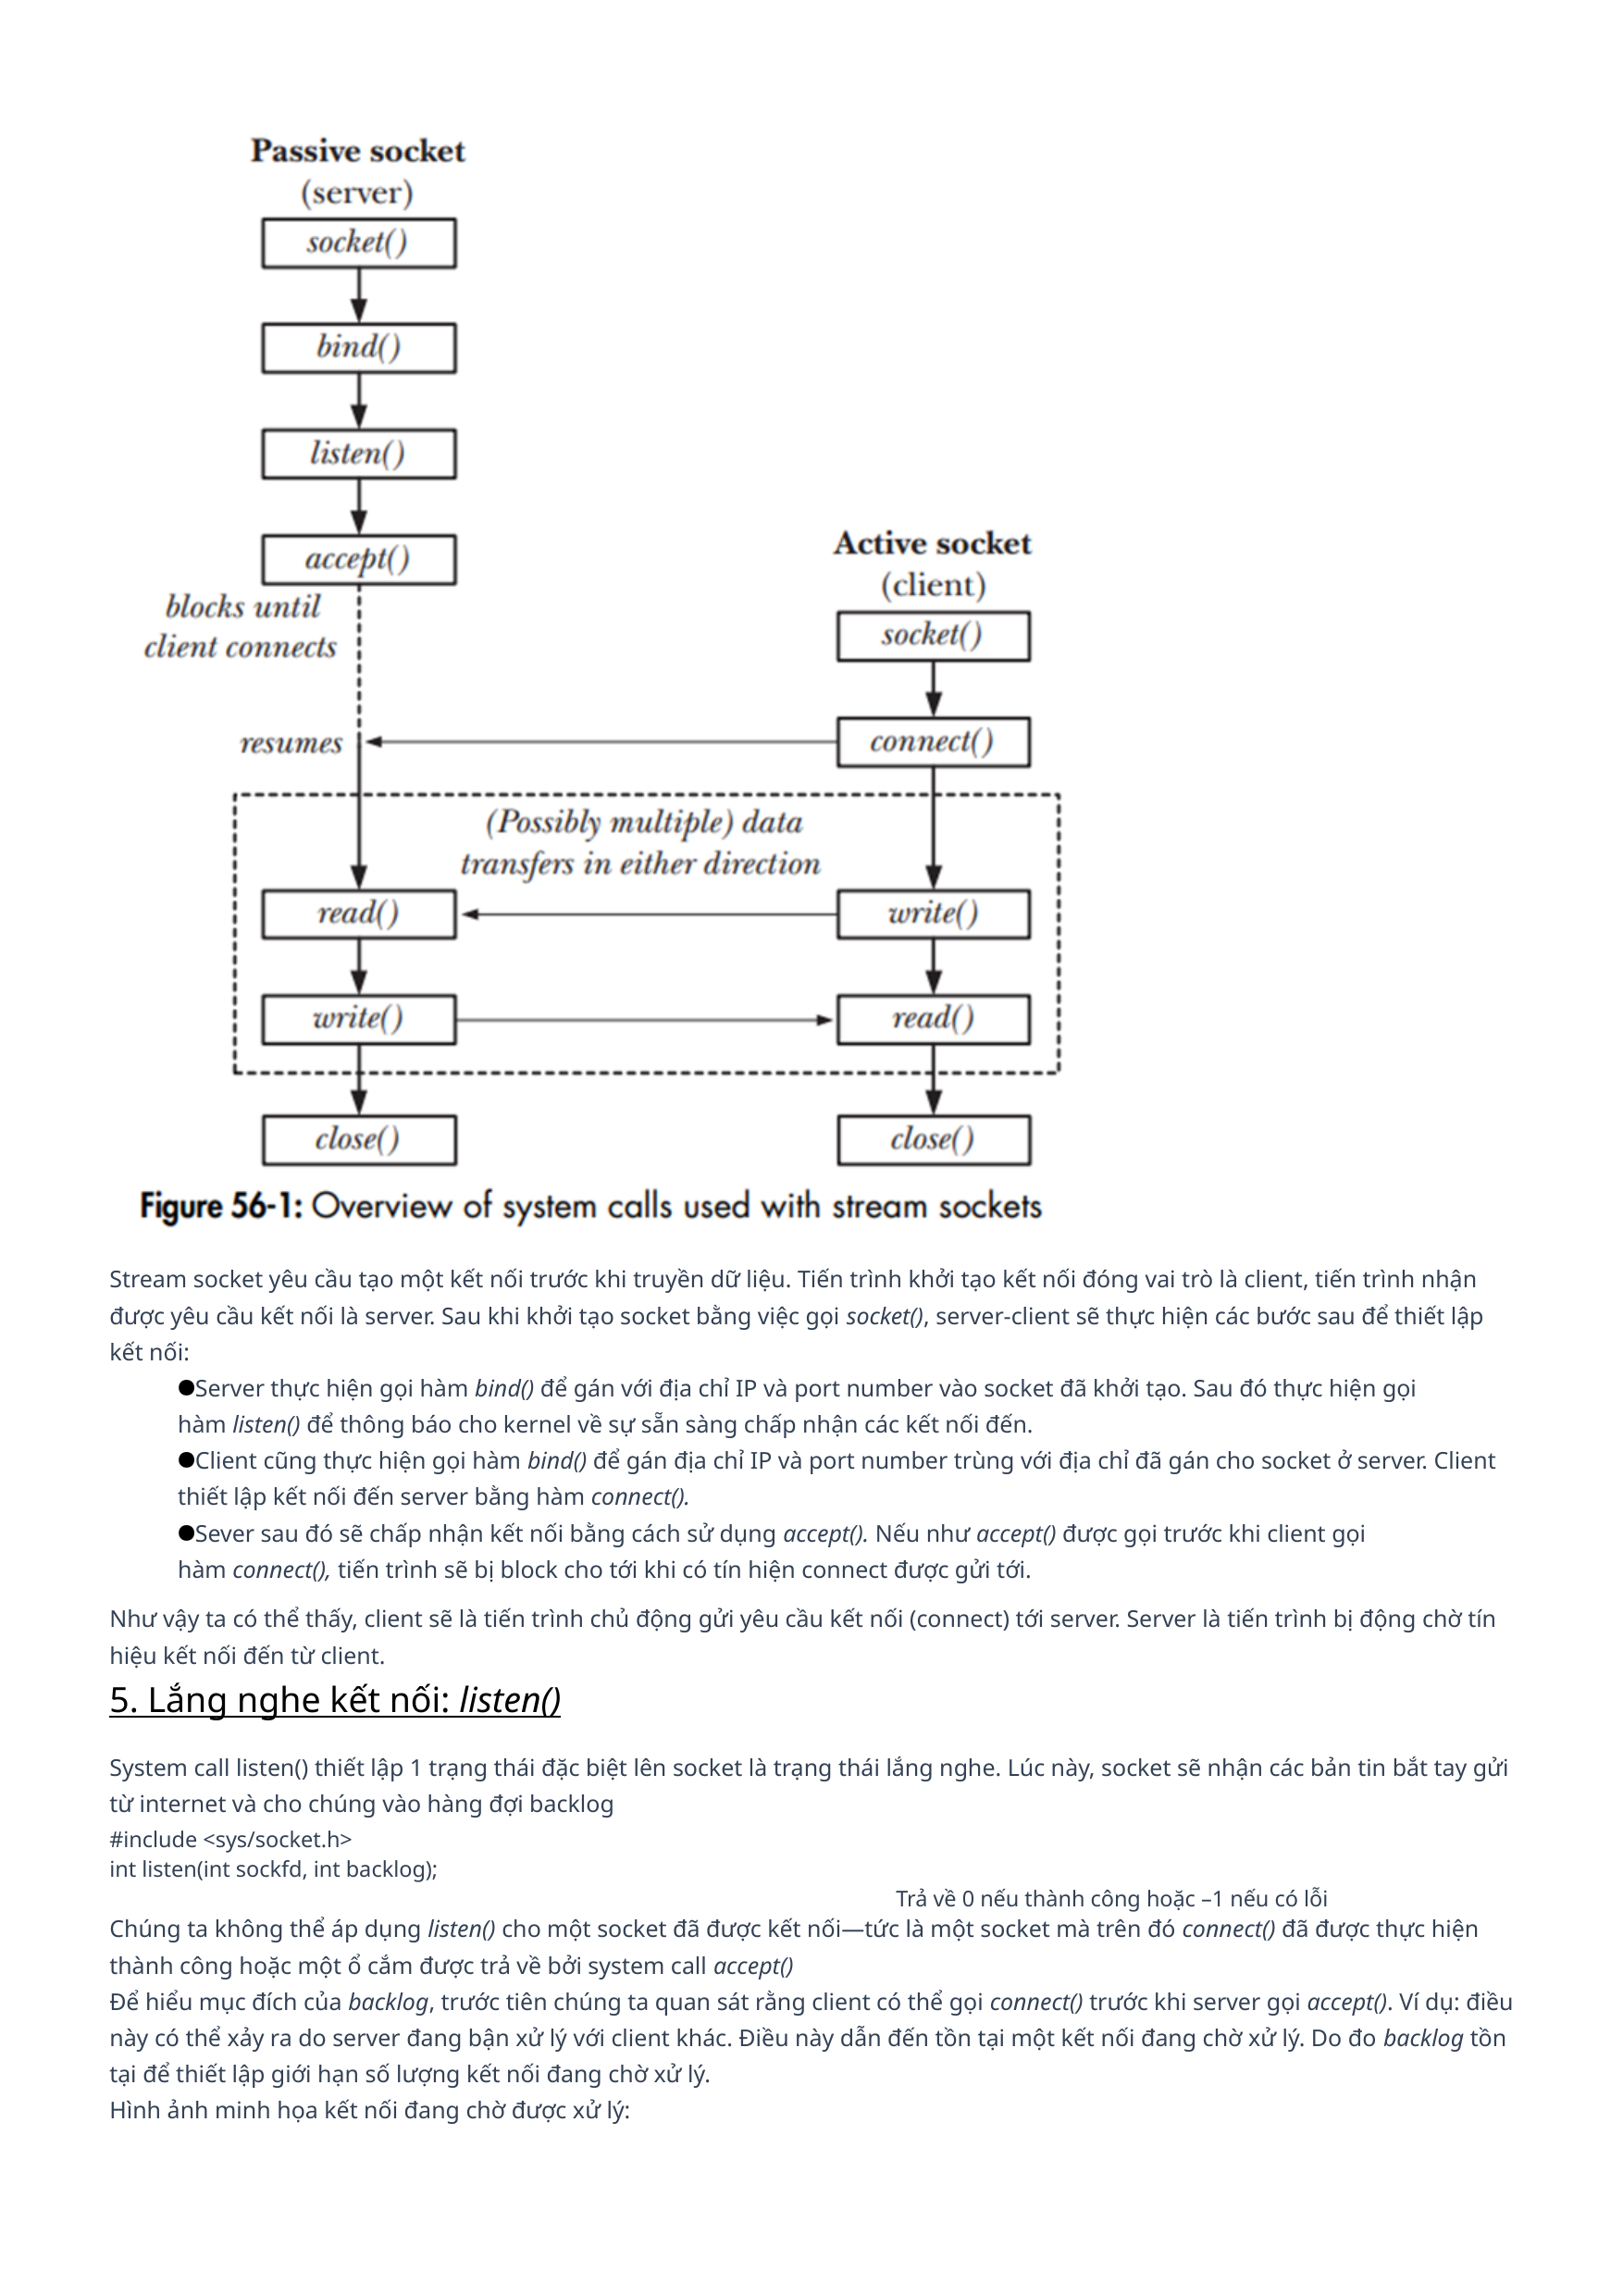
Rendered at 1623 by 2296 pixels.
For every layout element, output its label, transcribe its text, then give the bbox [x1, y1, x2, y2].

picture [109, 109, 1311, 1247]
list Client cũng thực hiện gọi hàm bind() để gán địa chỉ IP và port number trùng với địa chỉ đã gán cho socket ở server. Client thiết lập kết nối đến server bằng hàm connect(). [109, 1445, 1514, 1512]
text Stream socket yêu cầu tạo một kết nối trước khi truyền dữ liệu. Tiến trình khởi tạo kết nối đóng vai trò là client, tiến trình nhận được yêu cầu kết nối là server. Sau khi khởi tạo socket bằng việc gọi socket(), server-client sẽ thực hiện các bước sau để thiết lập kết nối: [109, 1263, 1514, 1367]
text Hình ảnh minh họa kết nối đang chờ được xử lý: [109, 2094, 1514, 2126]
list Sever sau đó sẽ chấp nhận kết nối bằng cách sử dụng accept(). Nếu như accept() được gọi trước khi client gọi hàm connect(), tiến trình sẽ bị block cho tới khi có tín hiện connect được gửi tới. [109, 1517, 1514, 1584]
text Như vậy ta có thể thấy, client sẽ là tiến trình chủ động gửi yêu cầu kết nối (connect) tới server. Server là tiến trình bị động chờ tín hiệu kết nối đến từ client. [109, 1603, 1514, 1670]
text Trả về 0 nếu thành công hoặc –1 nếu có lỗi [109, 1883, 1514, 1913]
text Chúng ta không thể áp dụng listen() cho một socket đã được kết nối—tức là một socket mà trên đó connect() đã được thực hiện thành công hoặc một ổ cắm được trả về bởi system call accept() [109, 1913, 1514, 1980]
subtitle 5. Lắng nghe kết nối: listen() [109, 1676, 1514, 1723]
text System call listen() thiết lập 1 trạng thái đặc biệt lên socket là trạng thái lắng nghe. Lúc này, socket sẽ nhận các bản tin bắt tay gửi từ internet và cho chúng vào hàng đợi backlog [109, 1752, 1514, 1819]
text #include <sys/socket.h> [109, 1824, 1514, 1854]
text int listen(int sockfd, int backlog); [109, 1854, 1514, 1883]
text Để hiểu mục đích của backlog, trước tiên chúng ta quan sát rằng client có thể gọi connect() trước khi server gọi accept(). Ví dụ: điều này có thể xảy ra do server đang bận xử lý với client khác. Điều này dẫn đến tồn tại một kết nối đang chờ xử lý. Do đo backlog tồn tại để thiết lập giới hạn số lượng kết nối đang chờ xử lý. [109, 1985, 1514, 2090]
list Server thực hiện gọi hàm bind() để gán với địa chỉ IP và port number vào socket đã khởi tạo. Sau đó thực hiện gọi hàm listen() để thông báo cho kernel về sự sẵn sàng chấp nhận các kết nối đến. [109, 1372, 1514, 1440]
